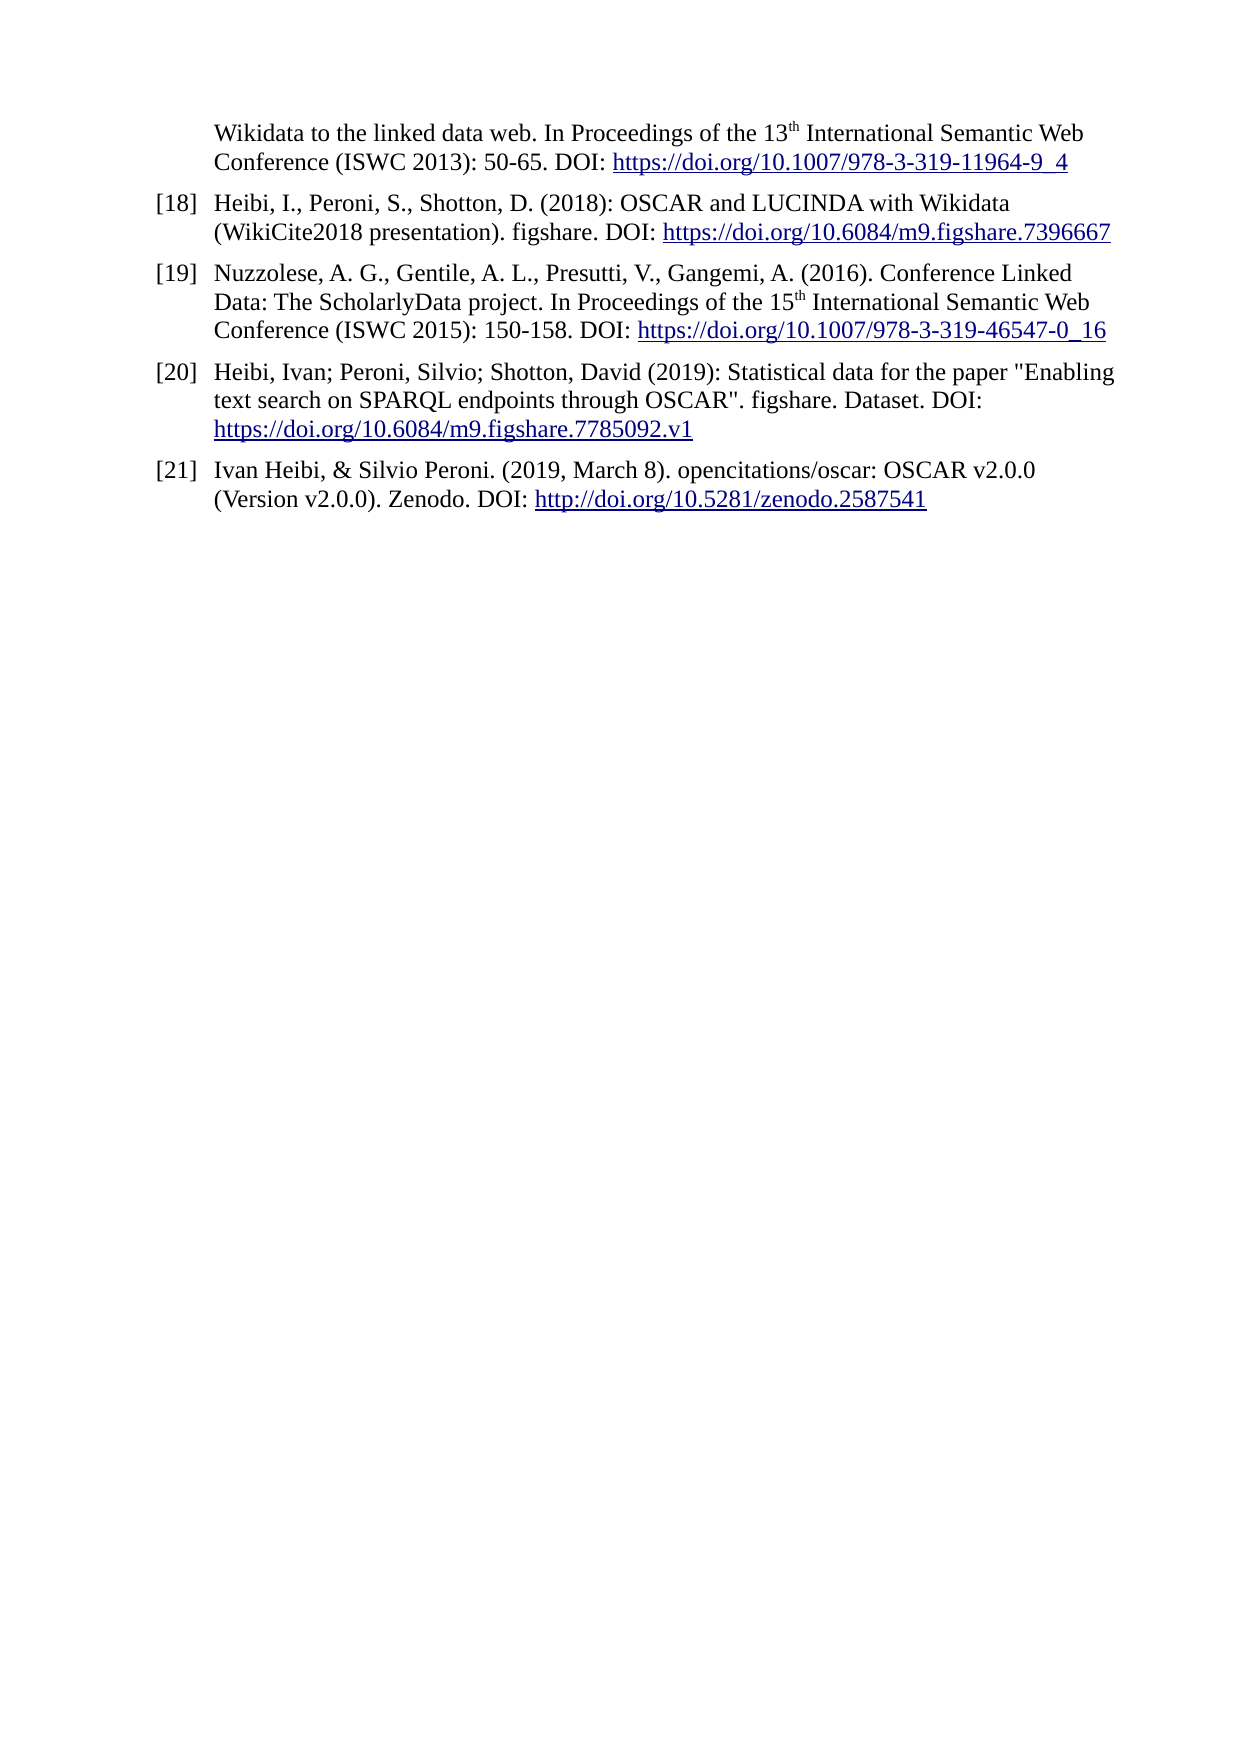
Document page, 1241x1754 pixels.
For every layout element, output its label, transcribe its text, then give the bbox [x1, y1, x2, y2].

list Nuzzolese, A. G., Gentile, A. L., Presutti, V., Gangemi, A. (2016). Conference Linked Data: The ScholarlyData project. In Proceedings of the 15th International Semantic Web Conference (ISWC 2015): 150-158. DOI: https://doi.org/10.1007/978-3-319-46547-0_16 [156, 258, 1122, 344]
list Heibi, Ivan; Peroni, Silvio; Shotton, David (2019): Statistical data for the paper "Enabling text search on SPARQL endpoints through OSCAR". figshare. Dataset. DOI: https://doi.org/10.6084/m9.figshare.7785092.v1 [156, 357, 1122, 443]
list Ivan Heibi, & Silvio Peroni. (2019, March 8). opencitations/oscar: OSCAR v2.0.0 (Version v2.0.0). Zenodo. DOI: http://doi.org/10.5281/zenodo.2587541 [156, 456, 1122, 513]
list Heibi, I., Peroni, S., Shotton, D. (2018): OSCAR and LUCINDA with Wikidata (WikiCite2018 presentation). figshare. DOI: https://doi.org/10.6084/m9.figshare.7396667 [156, 188, 1122, 246]
list Wikidata to the linked data web. In Proceedings of the 13th International Semantic Web Conference (ISWC 2013): 50-65. DOI: https://doi.org/10.1007/978-3-319-11964-9_4 [156, 118, 1122, 176]
